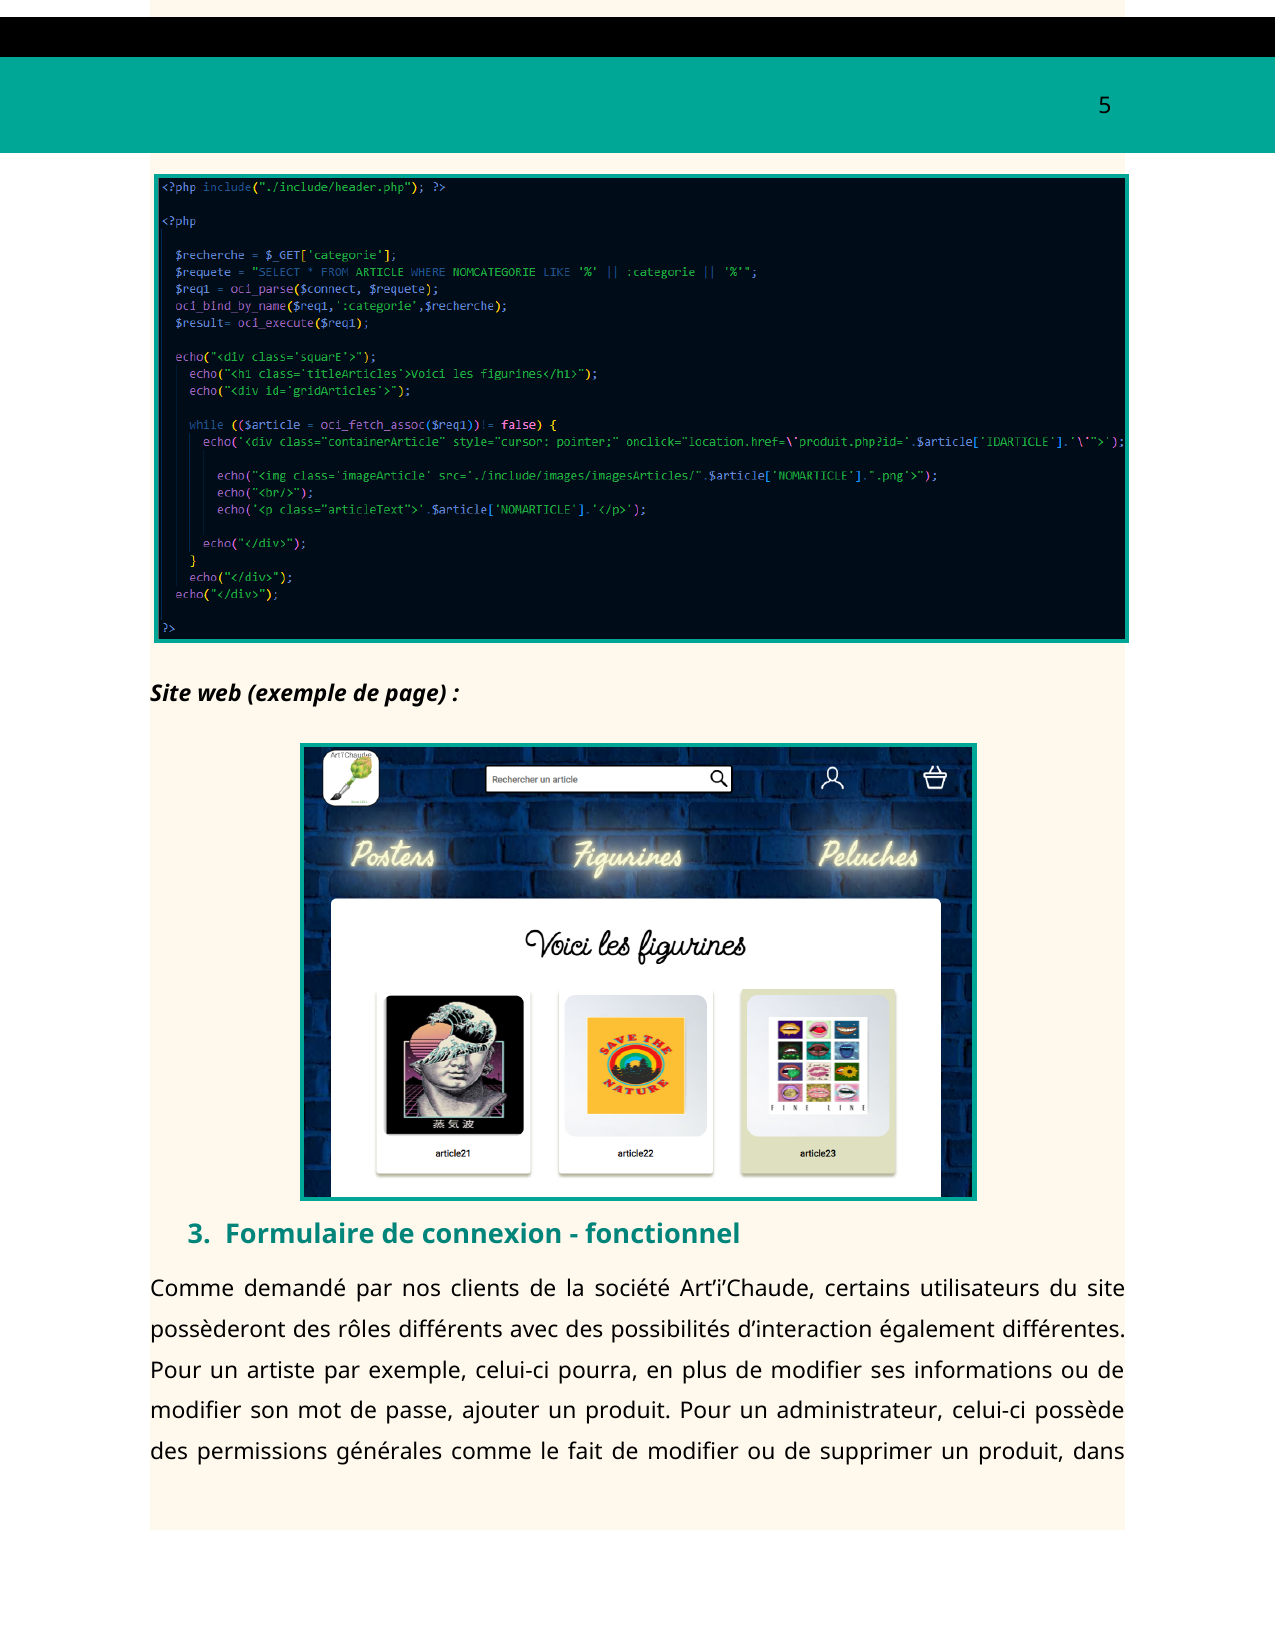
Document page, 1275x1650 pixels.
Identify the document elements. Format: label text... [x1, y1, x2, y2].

subtitle Formulaire de connexion - fonctionnel [187, 1214, 1127, 1251]
picture [158, 178, 1125, 639]
text Comme demandé par nos clients de la société Art’i’Chaude, certains utilisateurs du site possèderont des rôles différents avec des possibilités d’interaction également différentes. Pour un artiste par exemple, celui-ci pourra, en plus de modifier ses informations ou de modifier son mot de passe, ajouter un produit. Pour un administrateur, celui-ci possède des permissions générales comme le fait de modifier ou de supprimer un produit, dans [150, 1272, 1127, 1466]
picture [304, 747, 972, 1197]
text Site web (exemple de page) : [150, 677, 1127, 708]
